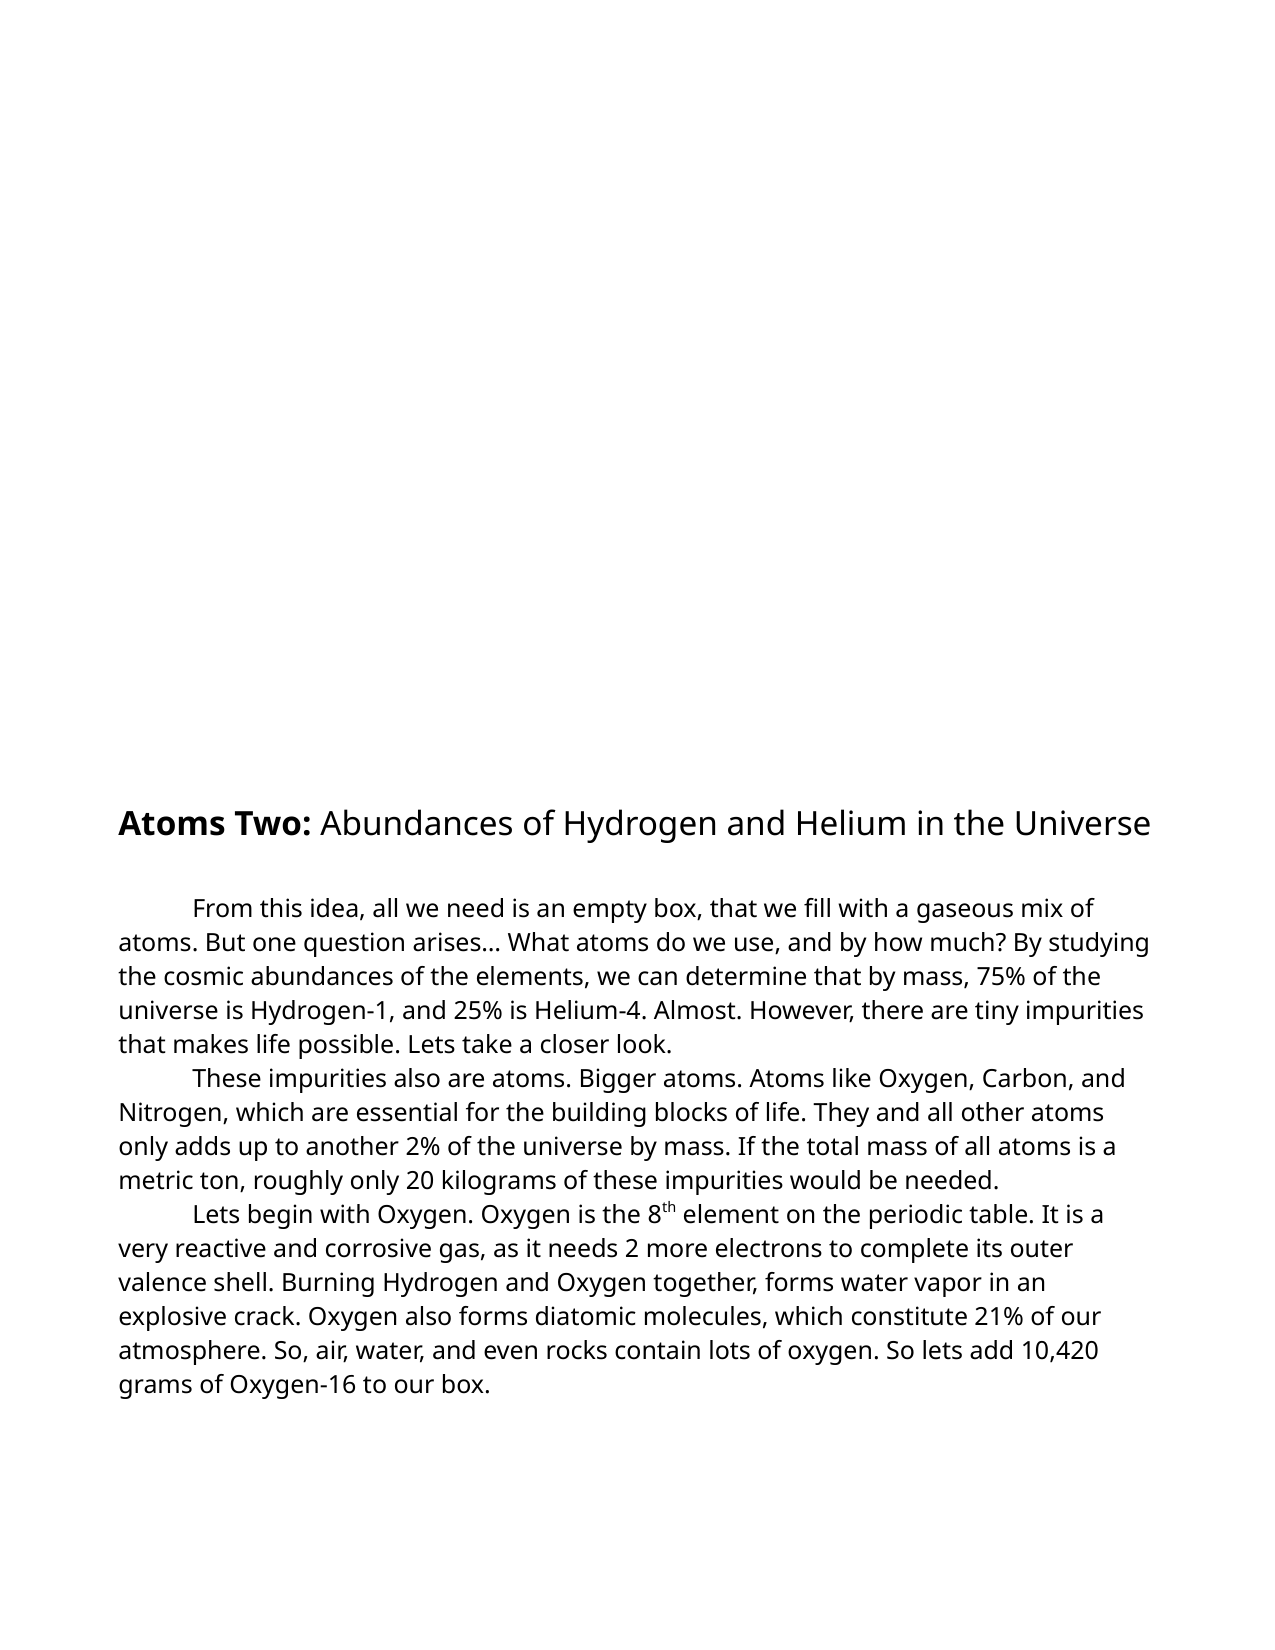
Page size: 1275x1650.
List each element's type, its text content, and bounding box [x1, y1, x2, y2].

text From this idea, all we need is an empty box, that we fill with a gaseous mix of atoms. But one question arises… What atoms do we use, and by how much? By studying the cosmic abundances of the elements, we can determine that by mass, 75% of the universe is Hydrogen-1, and 25% is Helium-4. Almost. However, there are tiny impurities that makes life possible. Lets take a closer look. [118, 890, 1157, 1061]
text Lets begin with Oxygen. Oxygen is the 8th element on the periodic table. It is a very reactive and corrosive gas, as it needs 2 more electrons to complete its outer valence shell. Burning Hydrogen and Oxygen together, forms water vapor in an explosive crack. Oxygen also forms diatomic molecules, which constitute 21% of our atmosphere. So, air, water, and even rocks contain lots of oxygen. So lets add 10,420 grams of Oxygen-16 to our box. [118, 1197, 1157, 1401]
text Atoms Two: Abundances of Hydrogen and Helium in the Universe [118, 799, 1157, 845]
text These impurities also are atoms. Bigger atoms. Atoms like Oxygen, Carbon, and Nitrogen, which are essential for the building blocks of life. They and all other atoms only adds up to another 2% of the universe by mass. If the total mass of all atoms is a metric ton, roughly only 20 kilograms of these impurities would be needed. [118, 1061, 1157, 1197]
